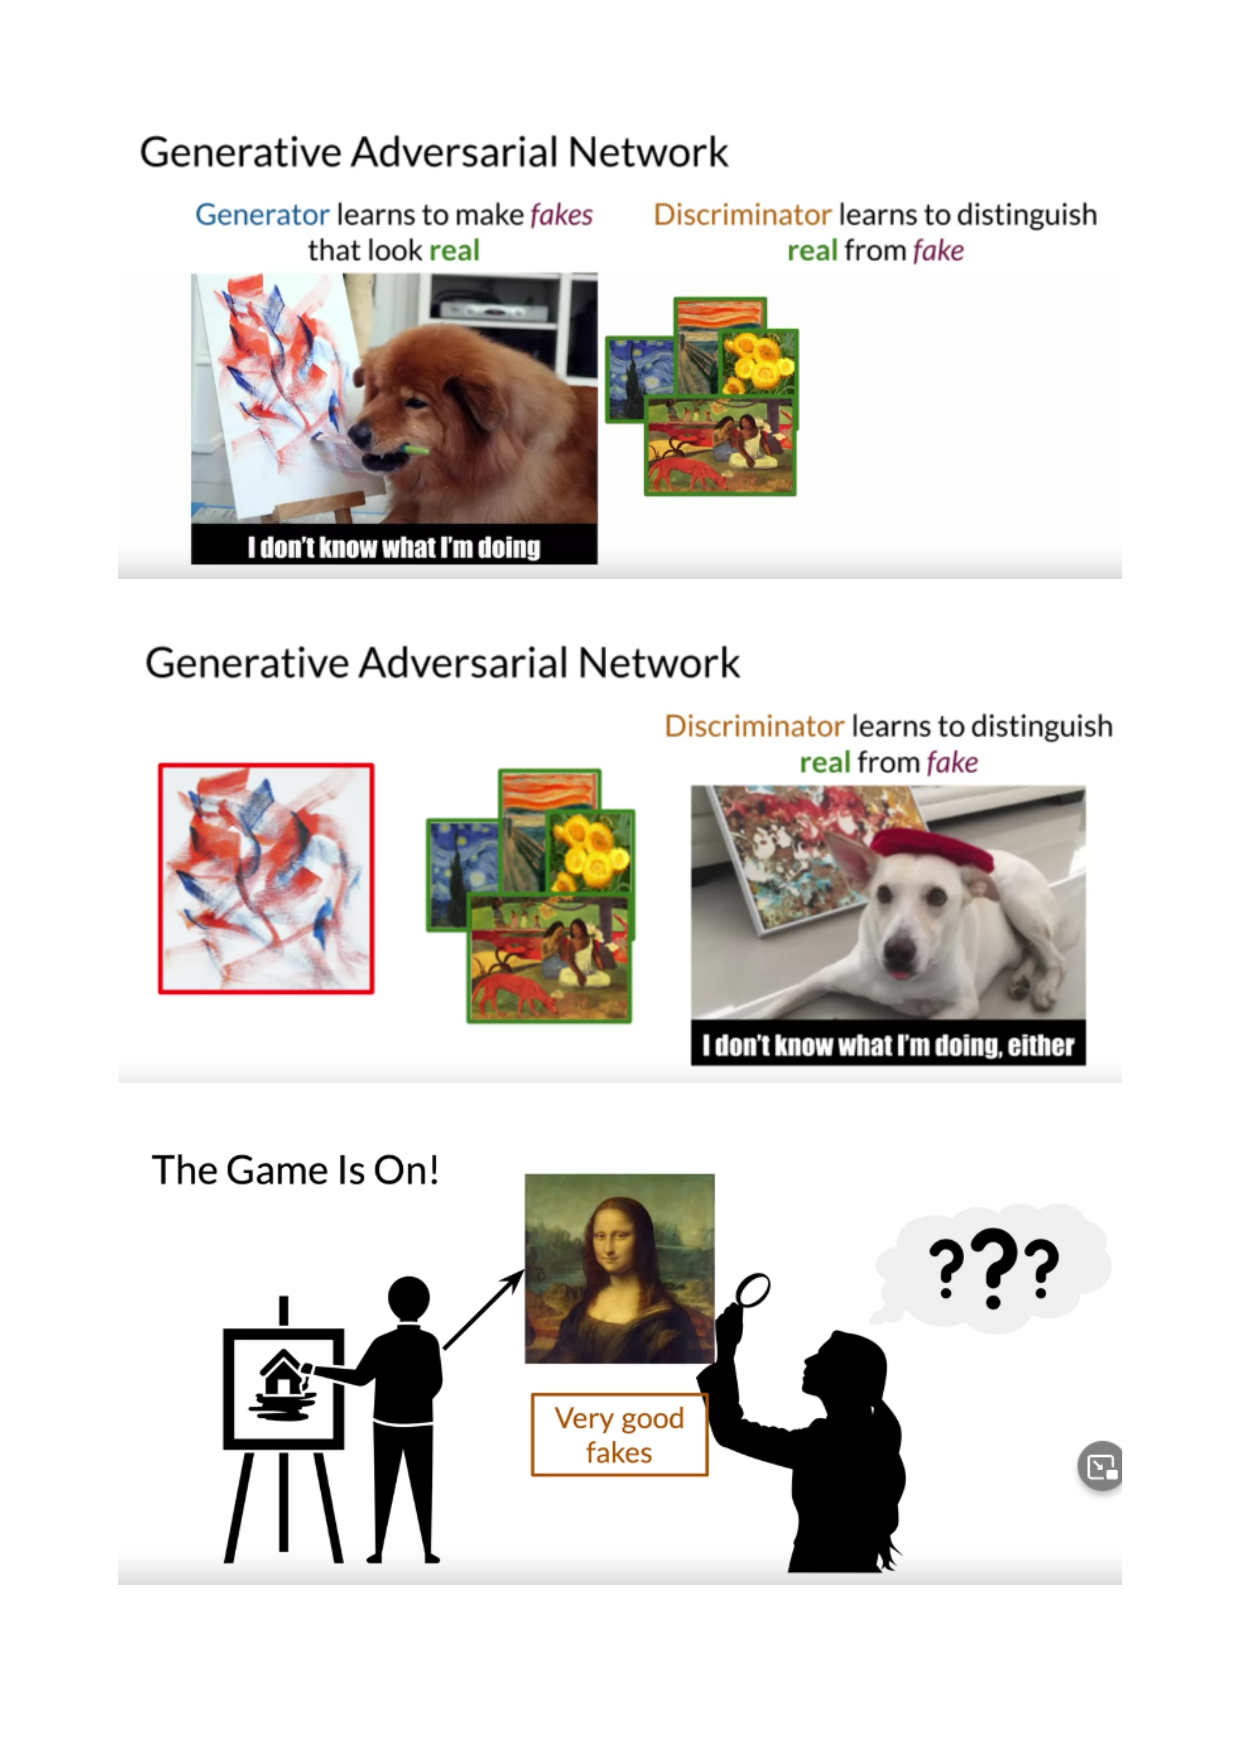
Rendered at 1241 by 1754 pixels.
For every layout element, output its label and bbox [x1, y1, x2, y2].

picture [118, 1139, 1123, 1585]
picture [118, 635, 1123, 1083]
picture [118, 118, 1123, 579]
